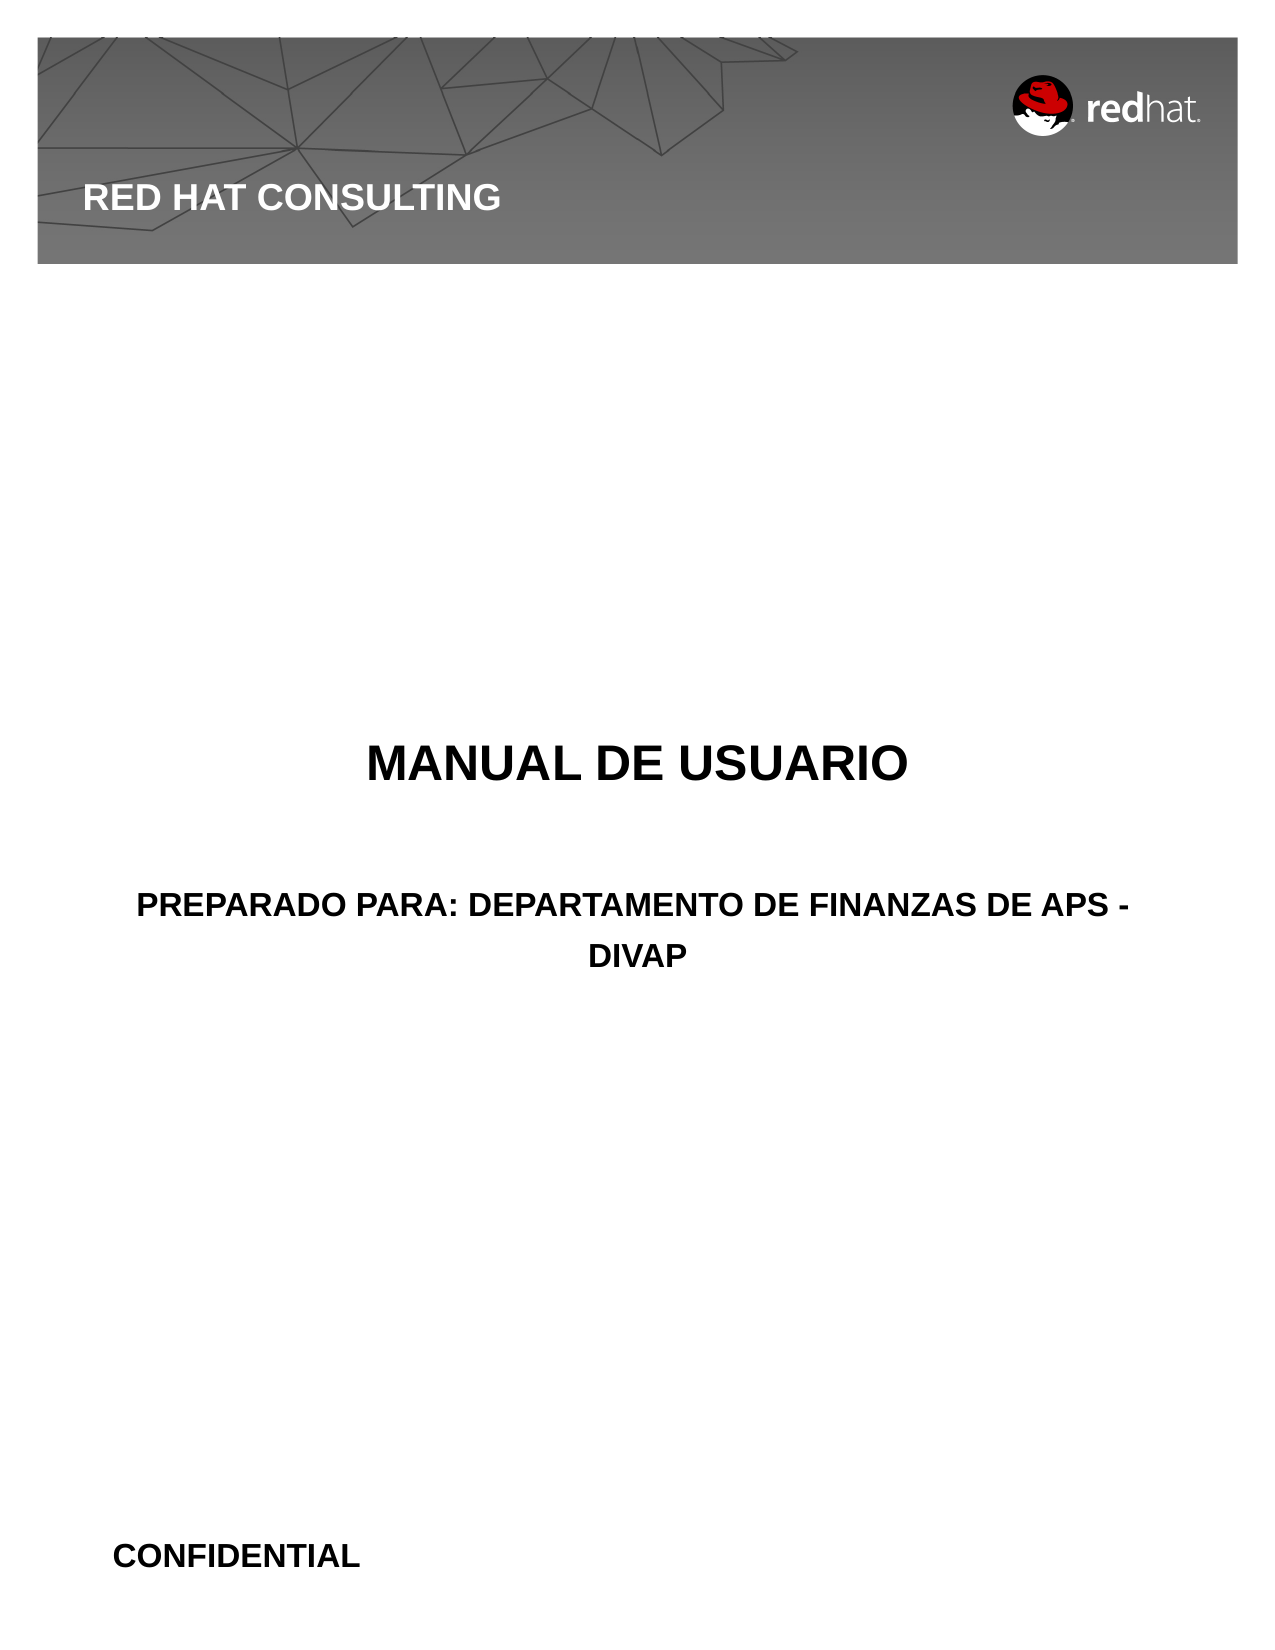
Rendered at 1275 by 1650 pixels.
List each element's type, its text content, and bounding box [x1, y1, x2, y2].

title PREPARADO PARA: DEPARTAMENTO DE FINANZAS DE APS - [112, 885, 1162, 924]
picture [37, 37, 1238, 264]
title Manual de usuario [112, 733, 1162, 790]
title DIVAP [112, 936, 1162, 975]
